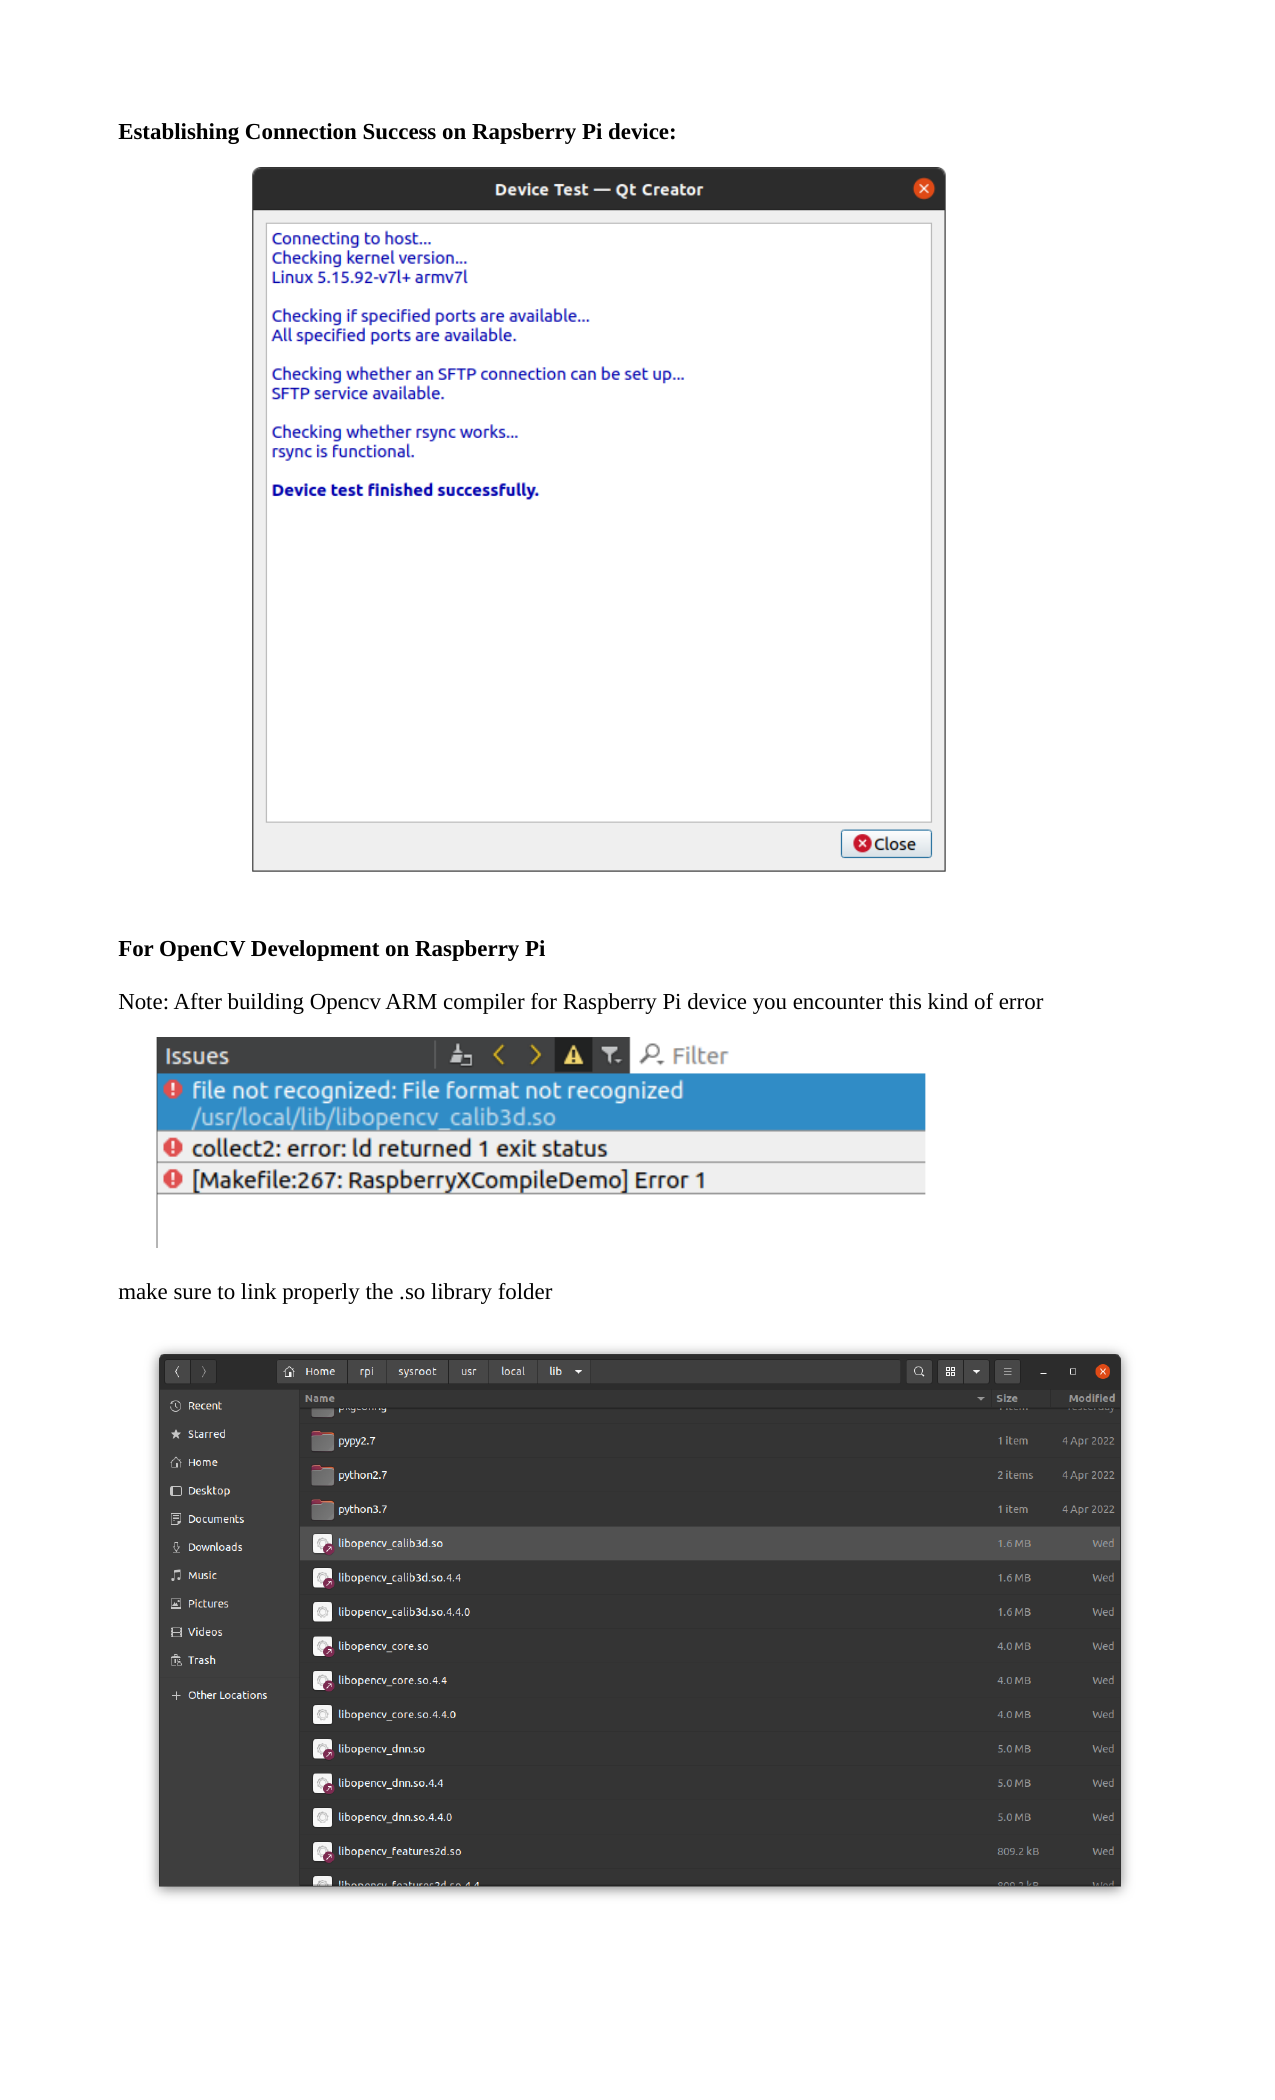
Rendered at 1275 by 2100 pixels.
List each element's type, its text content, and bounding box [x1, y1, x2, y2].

text Note: After building Opencv ARM compiler for Raspberry Pi device you encounter this kind of error [118, 988, 1157, 1014]
picture [242, 167, 956, 882]
text For OpenCV Development on Raspberry Pi [118, 935, 1157, 961]
picture [141, 1337, 1139, 1907]
text Establishing Connection Success on Rapsberry Pi device: [118, 118, 1157, 144]
text make sure to link properly the .so library folder [118, 1278, 1157, 1304]
picture [156, 1037, 926, 1248]
